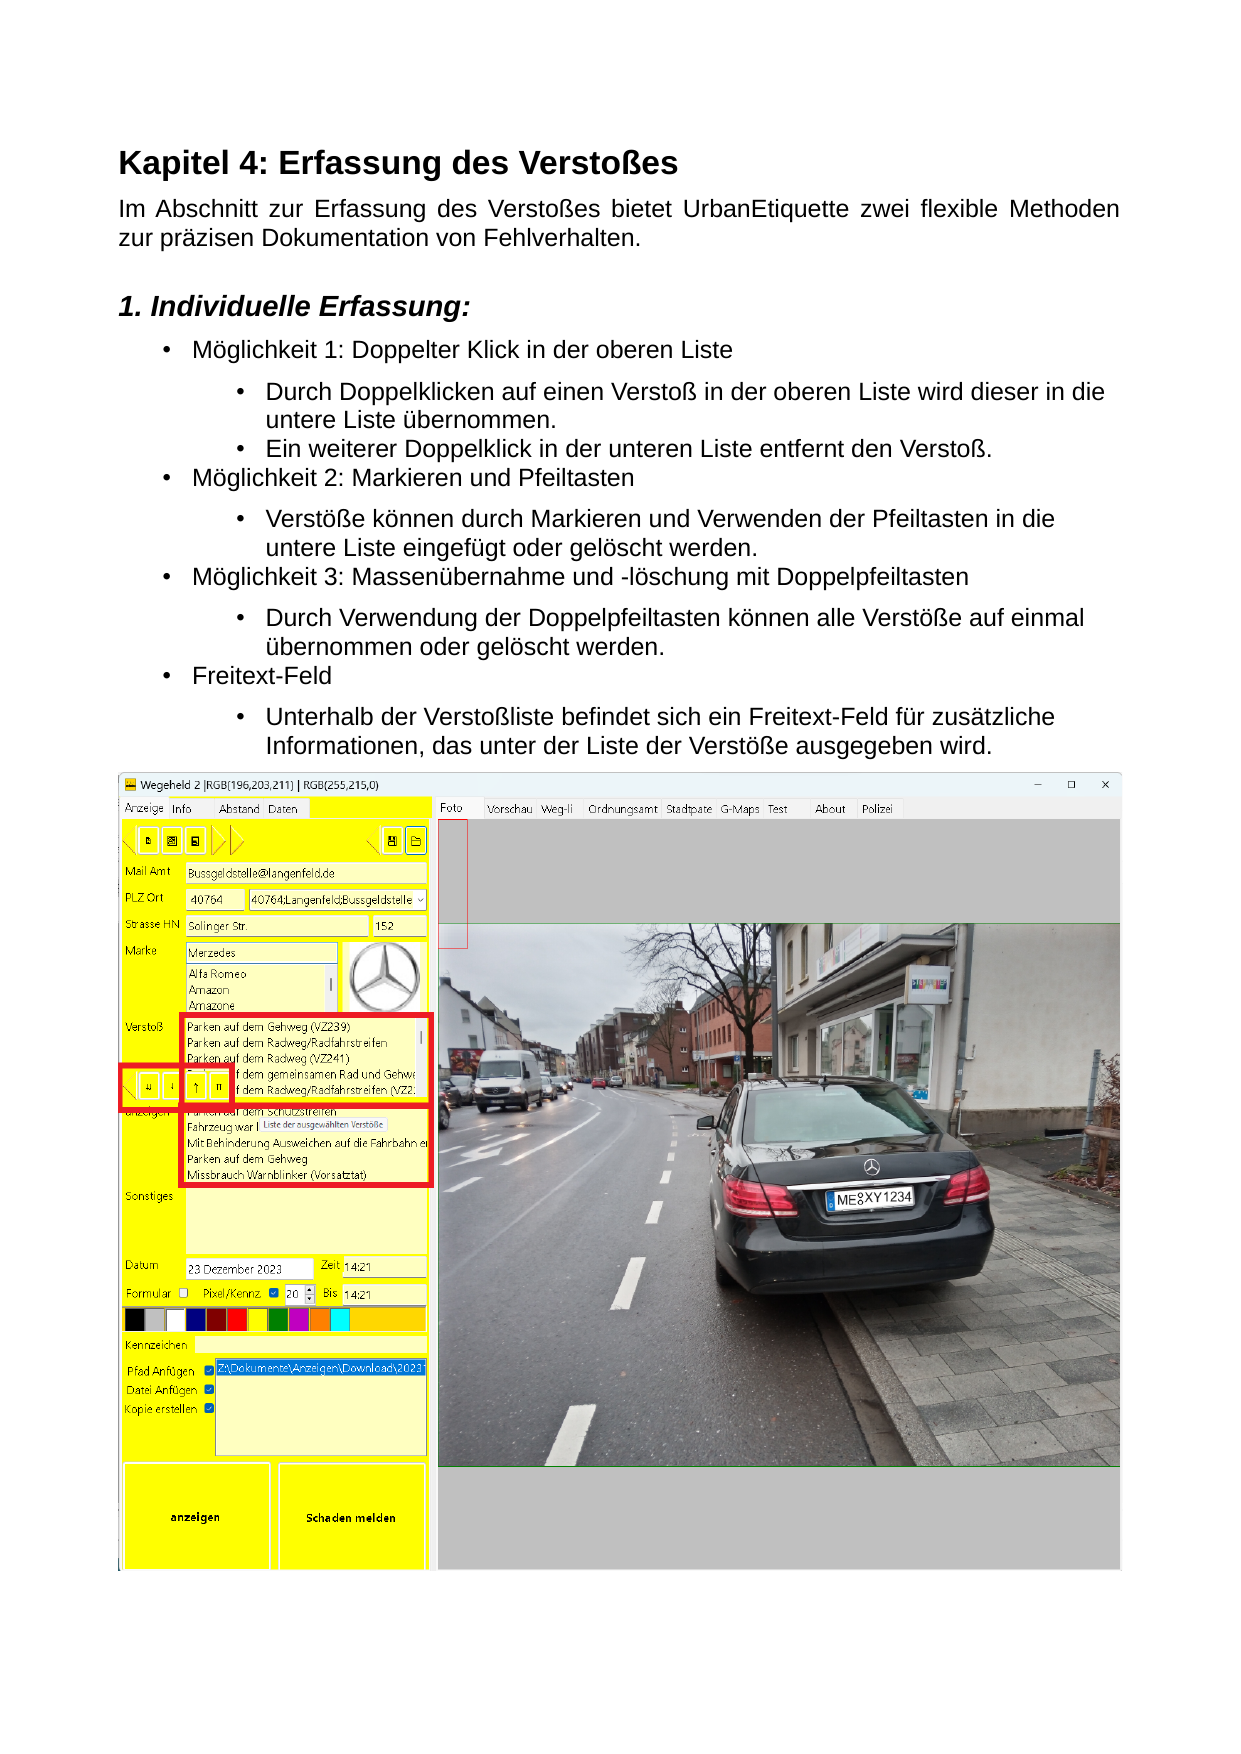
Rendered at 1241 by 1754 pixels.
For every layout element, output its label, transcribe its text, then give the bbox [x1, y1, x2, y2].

list Unterhalb der Verstoßliste befindet sich ein Freitext-Feld für zusätzliche Informationen, das unter der Liste der Verstöße ausgegeben wird. [236, 702, 1122, 760]
subtitle 1. Individuelle Erfassung: [118, 289, 1122, 323]
list Freitext-Feld [162, 661, 1122, 690]
subtitle Kapitel 4: Erfassung des Verstoßes [118, 143, 1122, 182]
list Durch Verwendung der Doppelpfeiltasten können alle Verstöße auf einmal übernommen oder gelöscht werden. [236, 603, 1122, 661]
list Möglichkeit 3: Massenübernahme und -löschung mit Doppelpfeiltasten [162, 562, 1122, 591]
text Im Abschnitt zur Erfassung des Verstoßes bietet UrbanEtiquette zwei flexible Methoden zur präzisen Dokumentation von Fehlverhalten. [118, 194, 1122, 252]
list Verstöße können durch Markieren und Verwenden der Pfeiltasten in die untere Liste eingefügt oder gelöscht werden. [236, 504, 1122, 562]
list Ein weiterer Doppelklick in der unteren Liste entfernt den Verstoß. [236, 434, 1122, 463]
list Möglichkeit 2: Markieren und Pfeiltasten [162, 463, 1122, 492]
list Durch Doppelklicken auf einen Verstoß in der oberen Liste wird dieser in die untere Liste übernommen. [236, 377, 1122, 434]
list Möglichkeit 1: Doppelter Klick in der oberen Liste [162, 335, 1122, 364]
